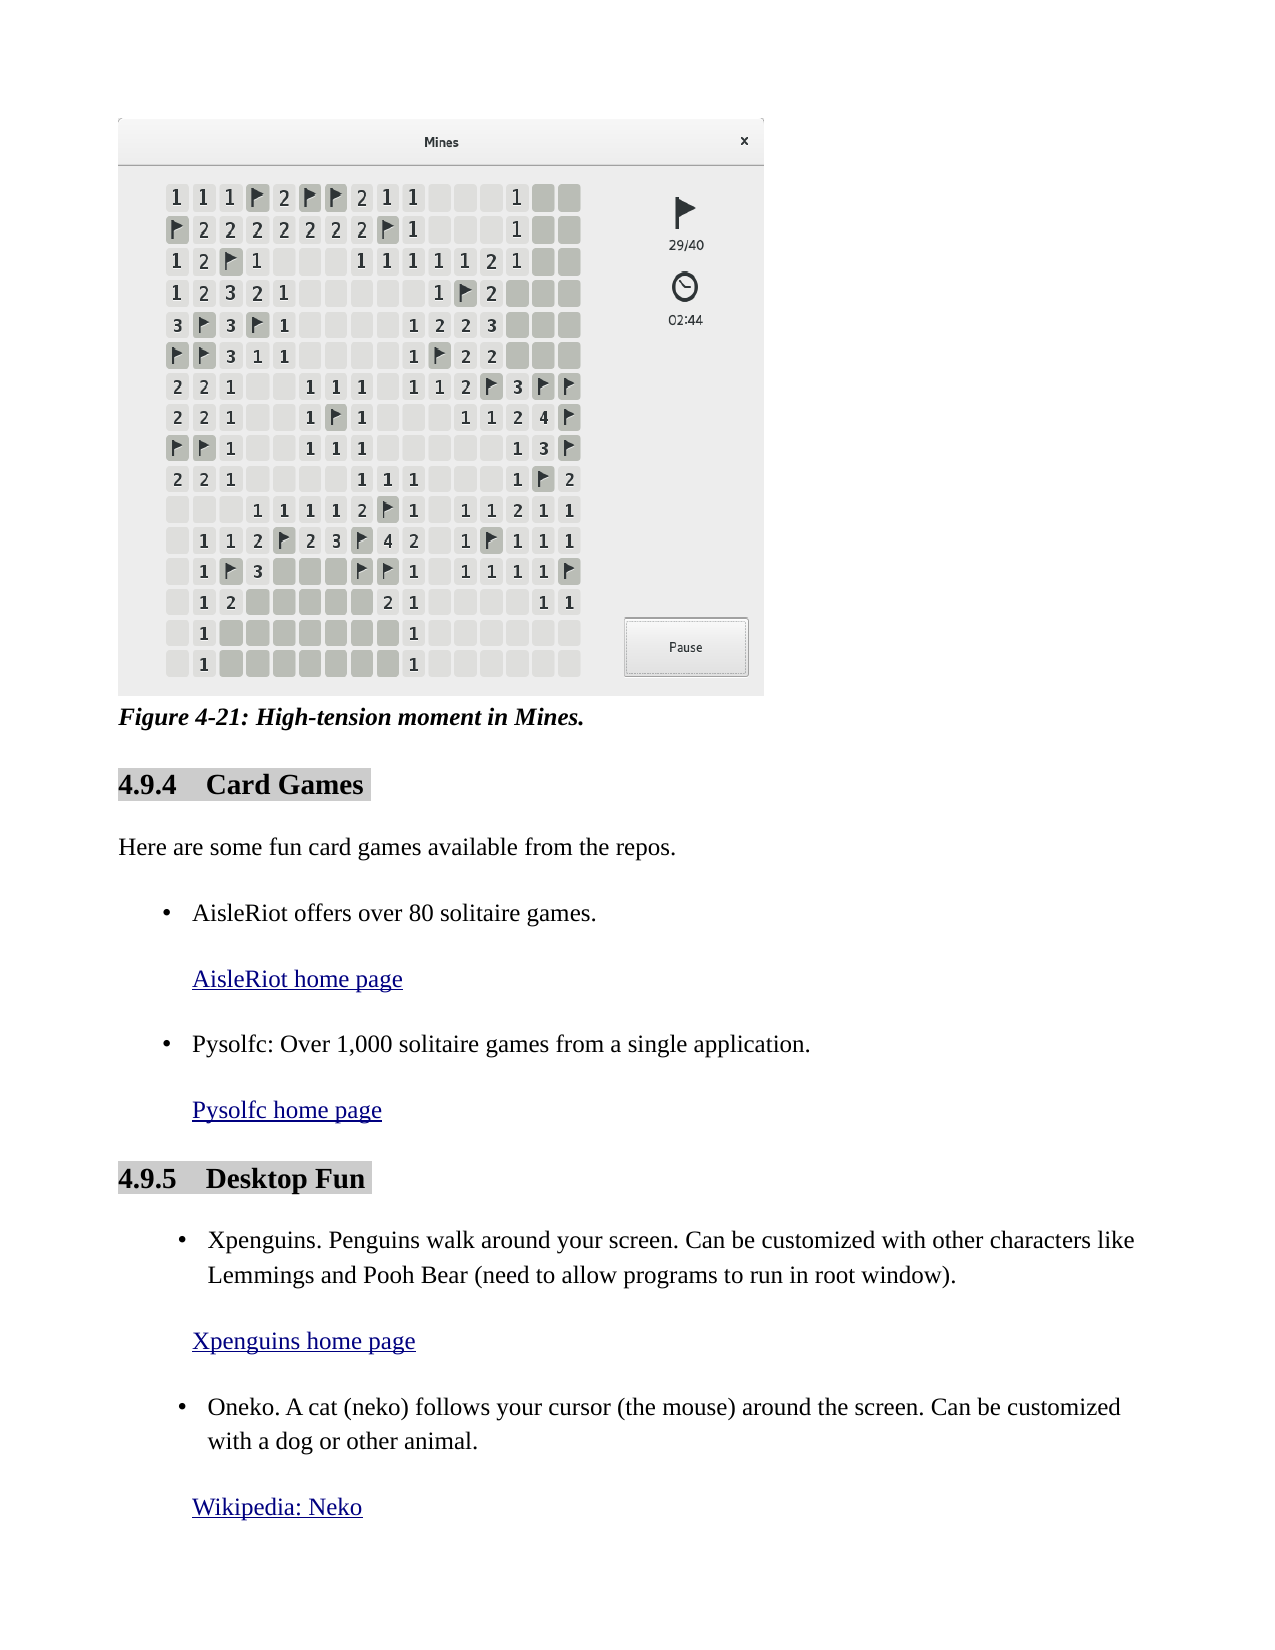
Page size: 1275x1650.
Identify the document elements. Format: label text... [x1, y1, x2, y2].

list Pysolfc home page [162, 1095, 1157, 1124]
list Xpenguins home page [162, 1326, 1157, 1354]
text Figure 4-21: High-tension moment in Mines. [118, 118, 1141, 730]
subtitle 4.9.4 Card Games [118, 767, 1157, 801]
list Xpenguins. Penguins walk around your screen. Can be customized with other characters like Lemmings and Pooh Bear (need to allow programs to run in root window). [178, 1226, 1141, 1289]
list AisleRiot home page [162, 964, 1157, 992]
list Oneko. A cat (neko) follows your cursor (the mouse) around the screen. Can be customized with a dog or other animal. [178, 1392, 1141, 1455]
list Pysolfc: Over 1,000 solitaire games from a single application. [162, 1029, 1157, 1058]
subtitle 4.9.5 Desktop Fun [372, 1161, 1157, 1194]
list Wikipedia: Neko [162, 1492, 1157, 1521]
list AisleRiot offers over 80 solitaire games. [162, 898, 1157, 927]
picture [118, 118, 764, 696]
text Here are some fun card games available from the repos. [118, 832, 1157, 861]
